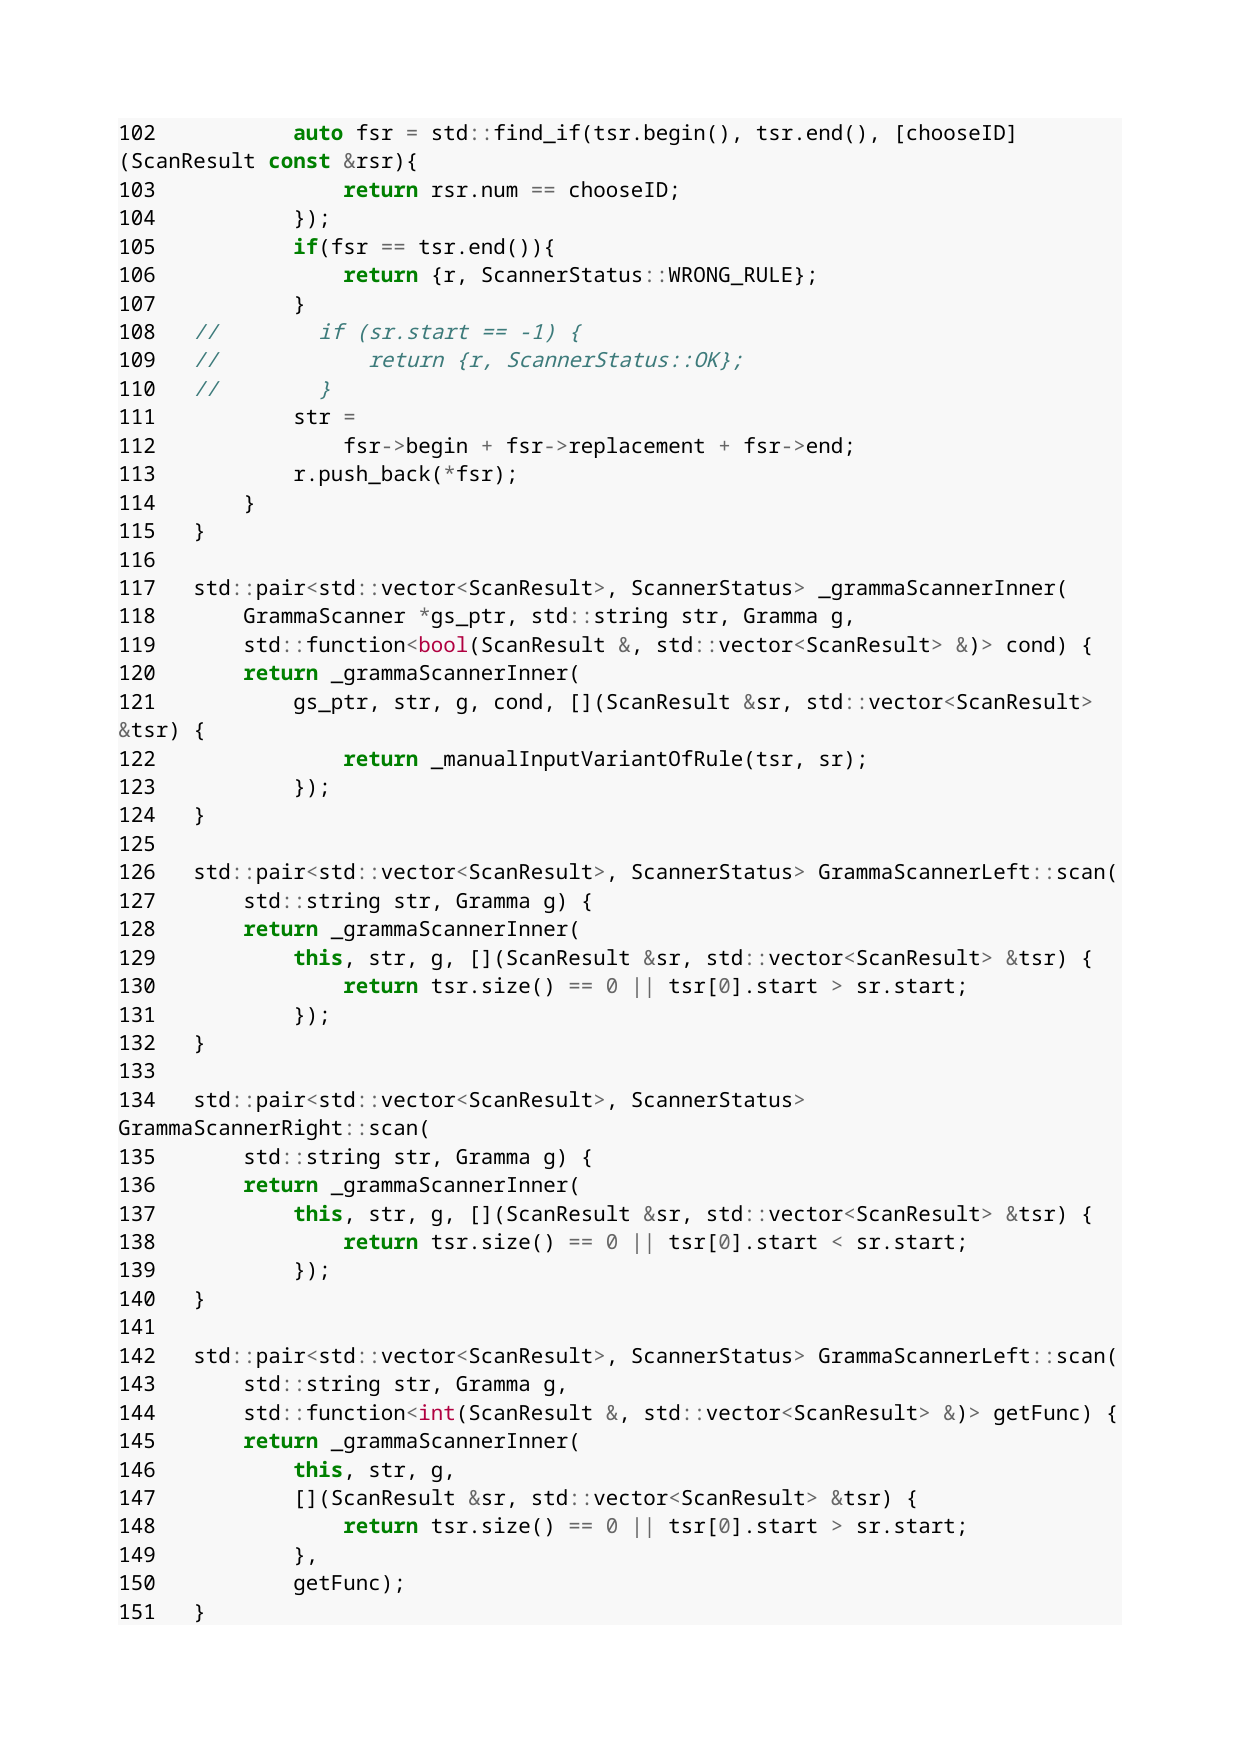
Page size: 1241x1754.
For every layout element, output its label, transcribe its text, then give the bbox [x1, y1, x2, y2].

text 137 this, str, g, [](ScanResult &sr, std::vector<ScanResult> &tsr) { [118, 1199, 1122, 1227]
text 108 // if (sr.start == -1) { [118, 317, 1122, 346]
text 102 auto fsr = std::find_if(tsr.begin(), tsr.end(), [chooseID](ScanResult const &rsr){ [118, 118, 1122, 175]
text 141 [118, 1312, 1122, 1341]
text 139 }); [118, 1256, 1122, 1284]
text 103 return rsr.num == chooseID; [118, 175, 1122, 203]
text 122 return _manualInputVariantOfRule(tsr, sr); [118, 744, 1122, 772]
text 106 return {r, ScannerStatus::WRONG_RULE}; [118, 260, 1122, 289]
text 132 } [118, 1028, 1122, 1057]
text 143 std::string str, Gramma g, [118, 1369, 1122, 1398]
text 110 // } [118, 374, 1122, 402]
text 125 [118, 829, 1122, 857]
text 112 fsr->begin + fsr->replacement + fsr->end; [118, 431, 1122, 459]
text 148 return tsr.size() == 0 || tsr[0].start > sr.start; [118, 1512, 1122, 1540]
text 136 return _grammaScannerInner( [118, 1170, 1122, 1199]
text 105 if(fsr == tsr.end()){ [118, 232, 1122, 260]
text 104 }); [118, 203, 1122, 232]
text 113 r.push_back(*fsr); [118, 459, 1122, 488]
text 116 [118, 545, 1122, 573]
text 117 std::pair<std::vector<ScanResult>, ScannerStatus> _grammaScannerInner( [118, 573, 1122, 602]
text 149 }, [118, 1540, 1122, 1568]
text 140 } [118, 1284, 1122, 1312]
text 138 return tsr.size() == 0 || tsr[0].start < sr.start; [118, 1227, 1122, 1256]
text 126 std::pair<std::vector<ScanResult>, ScannerStatus> GrammaScannerLeft::scan( [118, 857, 1122, 886]
text 123 }); [118, 772, 1122, 801]
text 145 return _grammaScannerInner( [118, 1426, 1122, 1455]
text 118 GrammaScanner *gs_ptr, std::string str, Gramma g, [118, 602, 1122, 630]
text 115 } [118, 516, 1122, 545]
text 111 str = [118, 402, 1122, 431]
text 133 [118, 1057, 1122, 1085]
text 135 std::string str, Gramma g) { [118, 1142, 1122, 1170]
text 107 } [118, 289, 1122, 317]
text 127 std::string str, Gramma g) { [118, 886, 1122, 914]
text 124 } [118, 801, 1122, 829]
text 121 gs_ptr, str, g, cond, [](ScanResult &sr, std::vector<ScanResult> &tsr) { [118, 687, 1122, 744]
text 130 return tsr.size() == 0 || tsr[0].start > sr.start; [118, 971, 1122, 1000]
text 150 getFunc); [118, 1568, 1122, 1597]
text 129 this, str, g, [](ScanResult &sr, std::vector<ScanResult> &tsr) { [118, 943, 1122, 971]
text 151 } [118, 1597, 1122, 1625]
text 128 return _grammaScannerInner( [118, 914, 1122, 943]
text 134 std::pair<std::vector<ScanResult>, ScannerStatus> GrammaScannerRight::scan( [118, 1085, 1122, 1142]
text 144 std::function<int(ScanResult &, std::vector<ScanResult> &)> getFunc) { [118, 1398, 1122, 1426]
text 109 // return {r, ScannerStatus::OK}; [118, 346, 1122, 374]
text 120 return _grammaScannerInner( [118, 658, 1122, 687]
text 131 }); [118, 1000, 1122, 1028]
text 114 } [118, 488, 1122, 516]
text 142 std::pair<std::vector<ScanResult>, ScannerStatus> GrammaScannerLeft::scan( [118, 1341, 1122, 1369]
text 146 this, str, g, [118, 1455, 1122, 1483]
text 147 [](ScanResult &sr, std::vector<ScanResult> &tsr) { [118, 1483, 1122, 1512]
text 119 std::function<bool(ScanResult &, std::vector<ScanResult> &)> cond) { [118, 630, 1122, 658]
